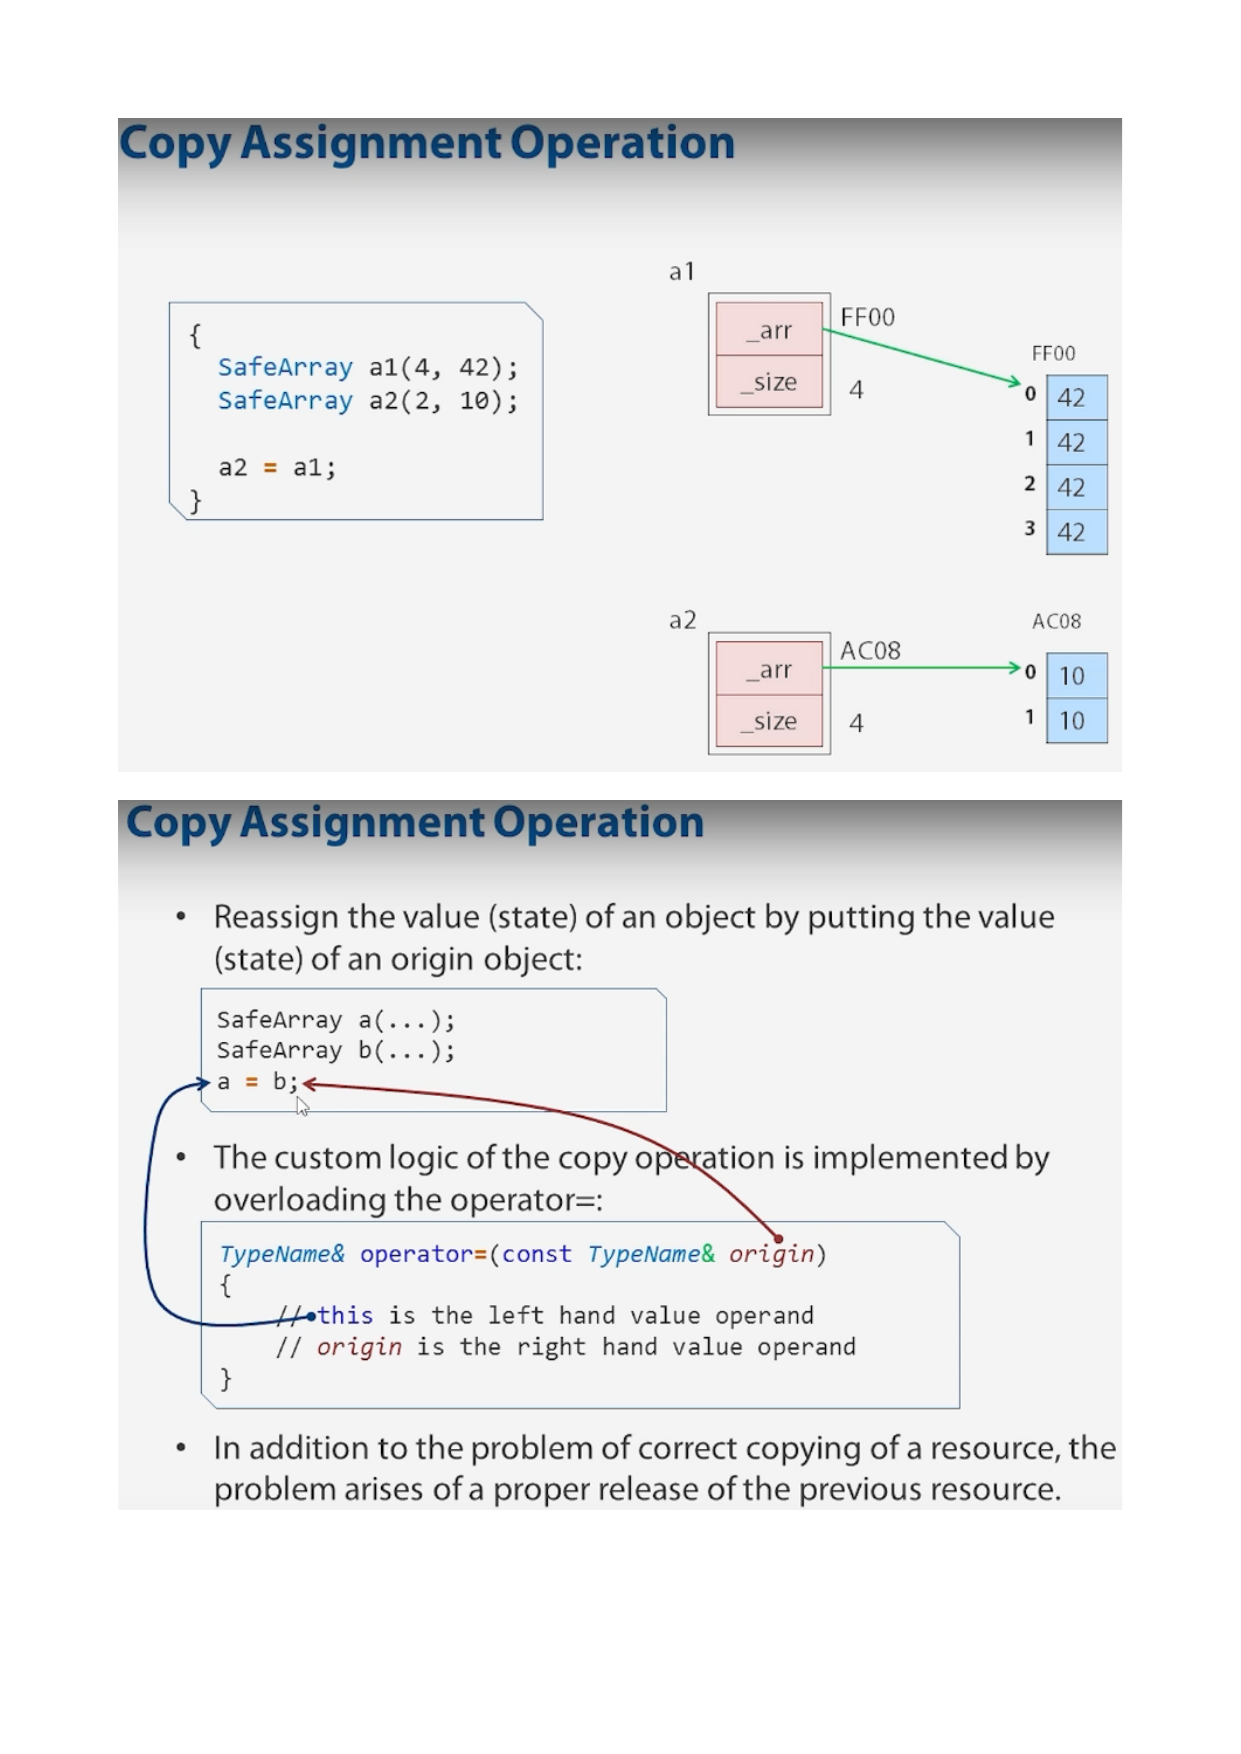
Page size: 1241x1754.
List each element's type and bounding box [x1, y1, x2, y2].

picture [118, 800, 1123, 1510]
picture [118, 118, 1123, 772]
